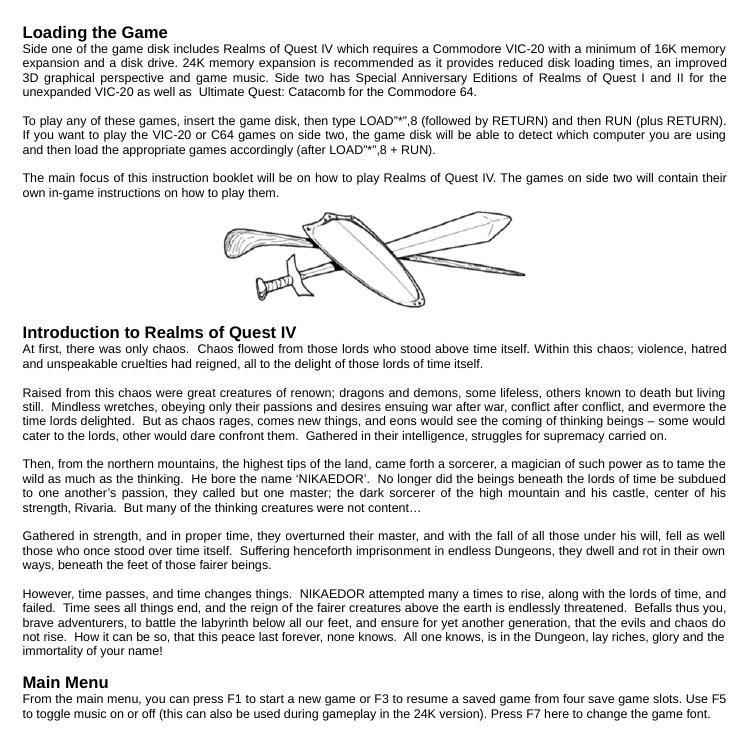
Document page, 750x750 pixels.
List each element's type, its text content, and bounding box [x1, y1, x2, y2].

text To play any of these games, insert the game disk, then type LOAD”*”,8 (followed by RETURN) and then RUN (plus RETURN). If you want to play the VIC-20 or C64 games on side two, the game disk will be able to detect which computer you are using and then load the appropriate games accordingly (after LOAD”*”,8 + RUN). [22, 113, 727, 157]
subtitle Introduction to Realms of Quest IV [22, 323, 727, 342]
text At first, there was only chaos. Chaos flowed from those lords who stood above time itself. Within this chaos; violence, hatred and unspeakable cruelties had reigned, all to the delight of those lords of time itself. [22, 342, 727, 371]
text Then, from the northern mountains, the highest tips of the land, came forth a sorcerer, a magician of such power as to tame the wild as much as the thinking. He bore the name ‘NIKAEDOR’. No longer did the beings beneath the lords of time be subdued to one another’s passion, they called but one master; the dark sorcerer of the high mountain and his castle, center of his strength, Rivaria. But many of the thinking creatures were not content… [22, 457, 727, 514]
subtitle Loading the Game [22, 22, 727, 42]
text However, time passes, and time changes things. NIKAEDOR attempted many a times to rise, along with the lords of time, and failed. Time sees all things end, and the reign of the fairer creatures above the earth is endlessly threatened. Befalls thus you, brave adventurers, to battle the labyrinth below all our feet, and ensure for yet another generation, that the evils and chaos do not rise. How it can be so, that this peace last forever, none knows. All one knows, is in the Dungeon, lay riches, glory and the immortality of your name! [22, 586, 727, 658]
text The main focus of this instruction booklet will be on how to play Realms of Quest IV. The games on side two will contain their own in-game instructions on how to play them. [22, 171, 727, 200]
text Side one of the game disk includes Realms of Quest IV which requires a Commodore VIC-20 with a minimum of 16K memory expansion and a disk drive. 24K memory expansion is recommended as it provides reduced disk loading times, an improved 3D graphical perspective and game music. Side two has Special Anniversary Editions of Realms of Quest I and II for the unexpanded VIC-20 as well as Ultimate Quest: Catacomb for the Commodore 64. [22, 42, 727, 99]
text From the main menu, you can press F1 to start a new game or F3 to resume a saved game from four save game slots. Use F5 to toggle music on or off (this can also be used during gameplay in the 24K version). Press F7 here to change the game font. [22, 692, 727, 721]
text Raised from this chaos were great creatures of renown; dragons and demons, some lifeless, others known to death but living still. Mindless wretches, obeying only their passions and desires ensuing war after war, conflict after conflict, and evermore the time lords delighted. But as chaos rages, comes new things, and eons would see the coming of thinking beings – some would cater to the lords, other would dare confront them. Gathered in their intelligence, struggles for supremacy carried on. [22, 385, 727, 443]
subtitle Main Menu [22, 673, 727, 692]
picture [22, 209, 728, 309]
text Gathered in strength, and in proper time, they overturned their master, and with the fall of all those under his will, fell as well those who once stood over time itself. Suffering henceforth imprisonment in endless Dungeons, they dwell and rot in their own ways, beneath the feet of those fairer beings. [22, 529, 727, 572]
